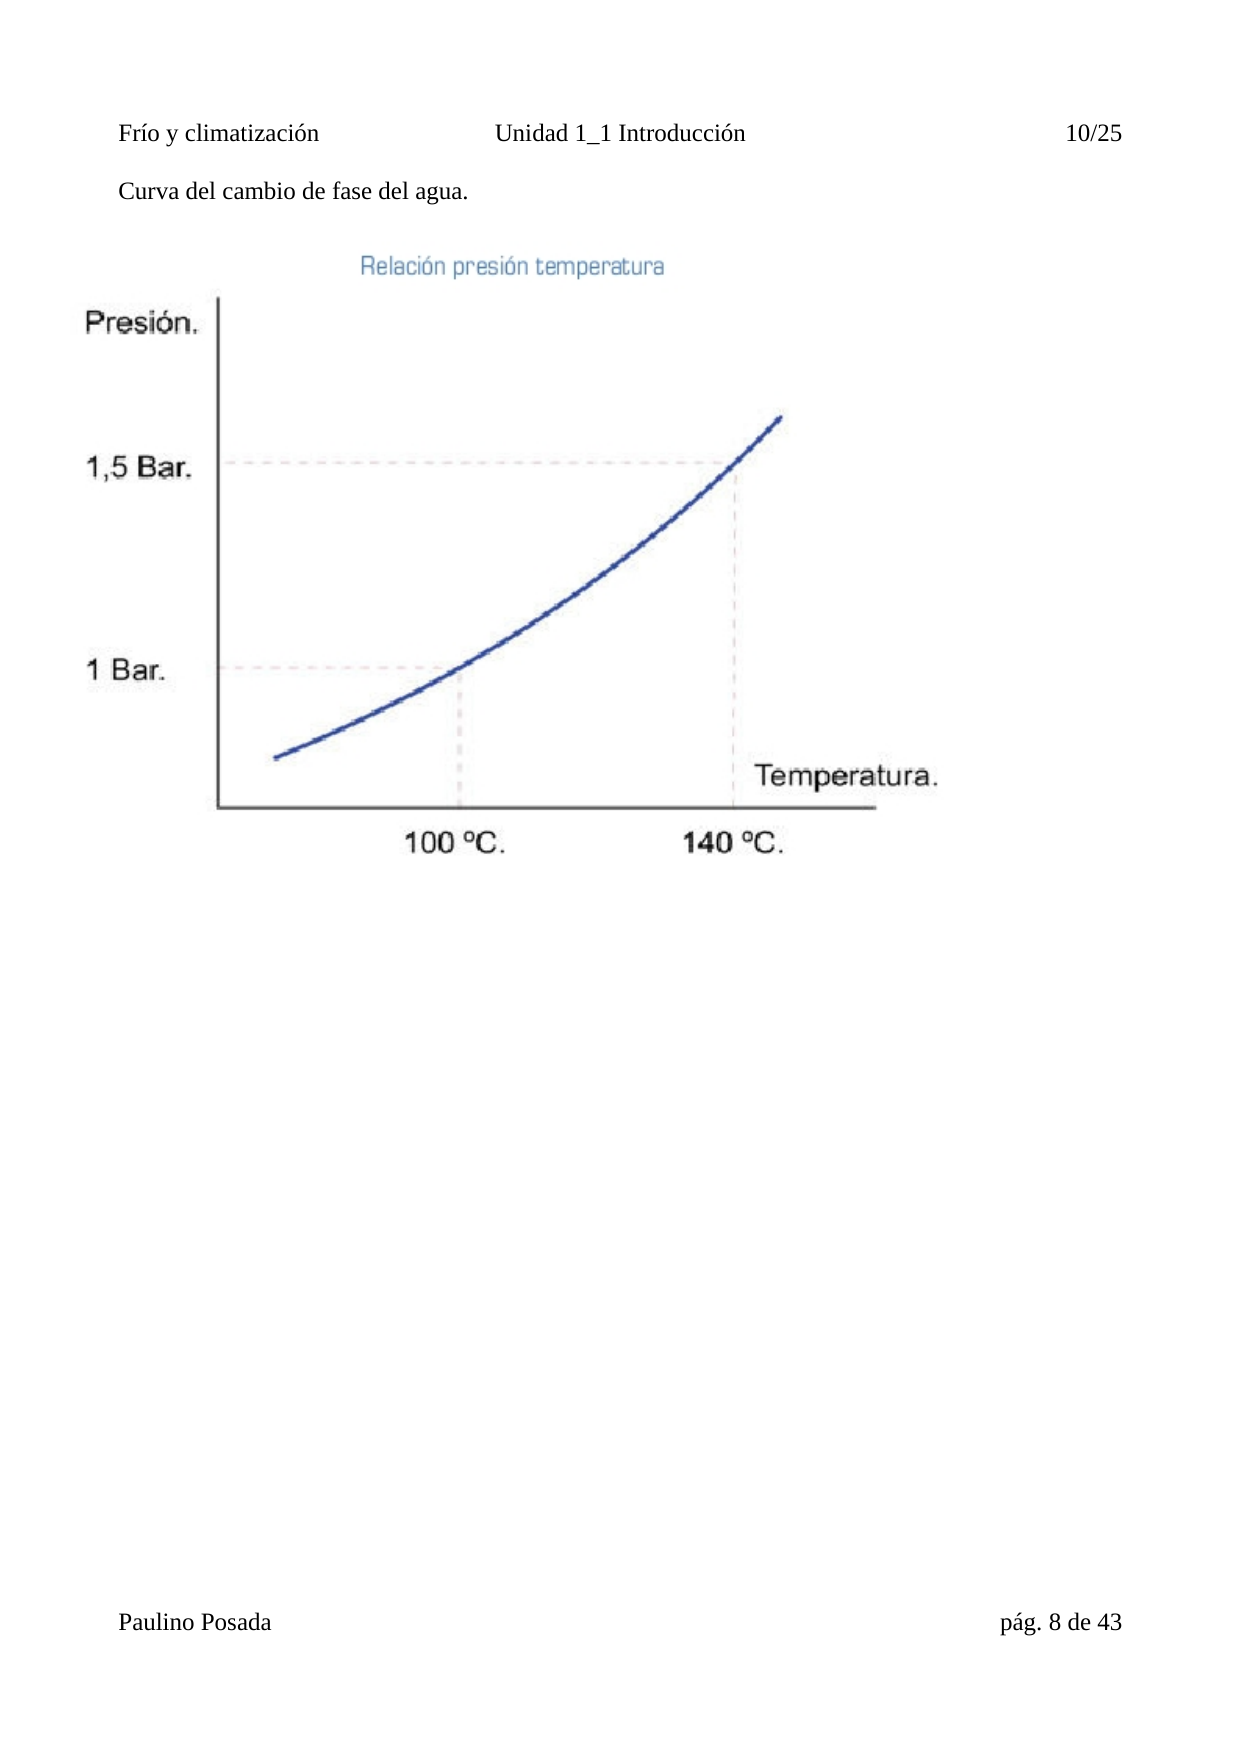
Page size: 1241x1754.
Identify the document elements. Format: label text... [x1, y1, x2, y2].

text Curva del cambio de fase del agua. [118, 176, 1122, 205]
picture [59, 217, 953, 879]
